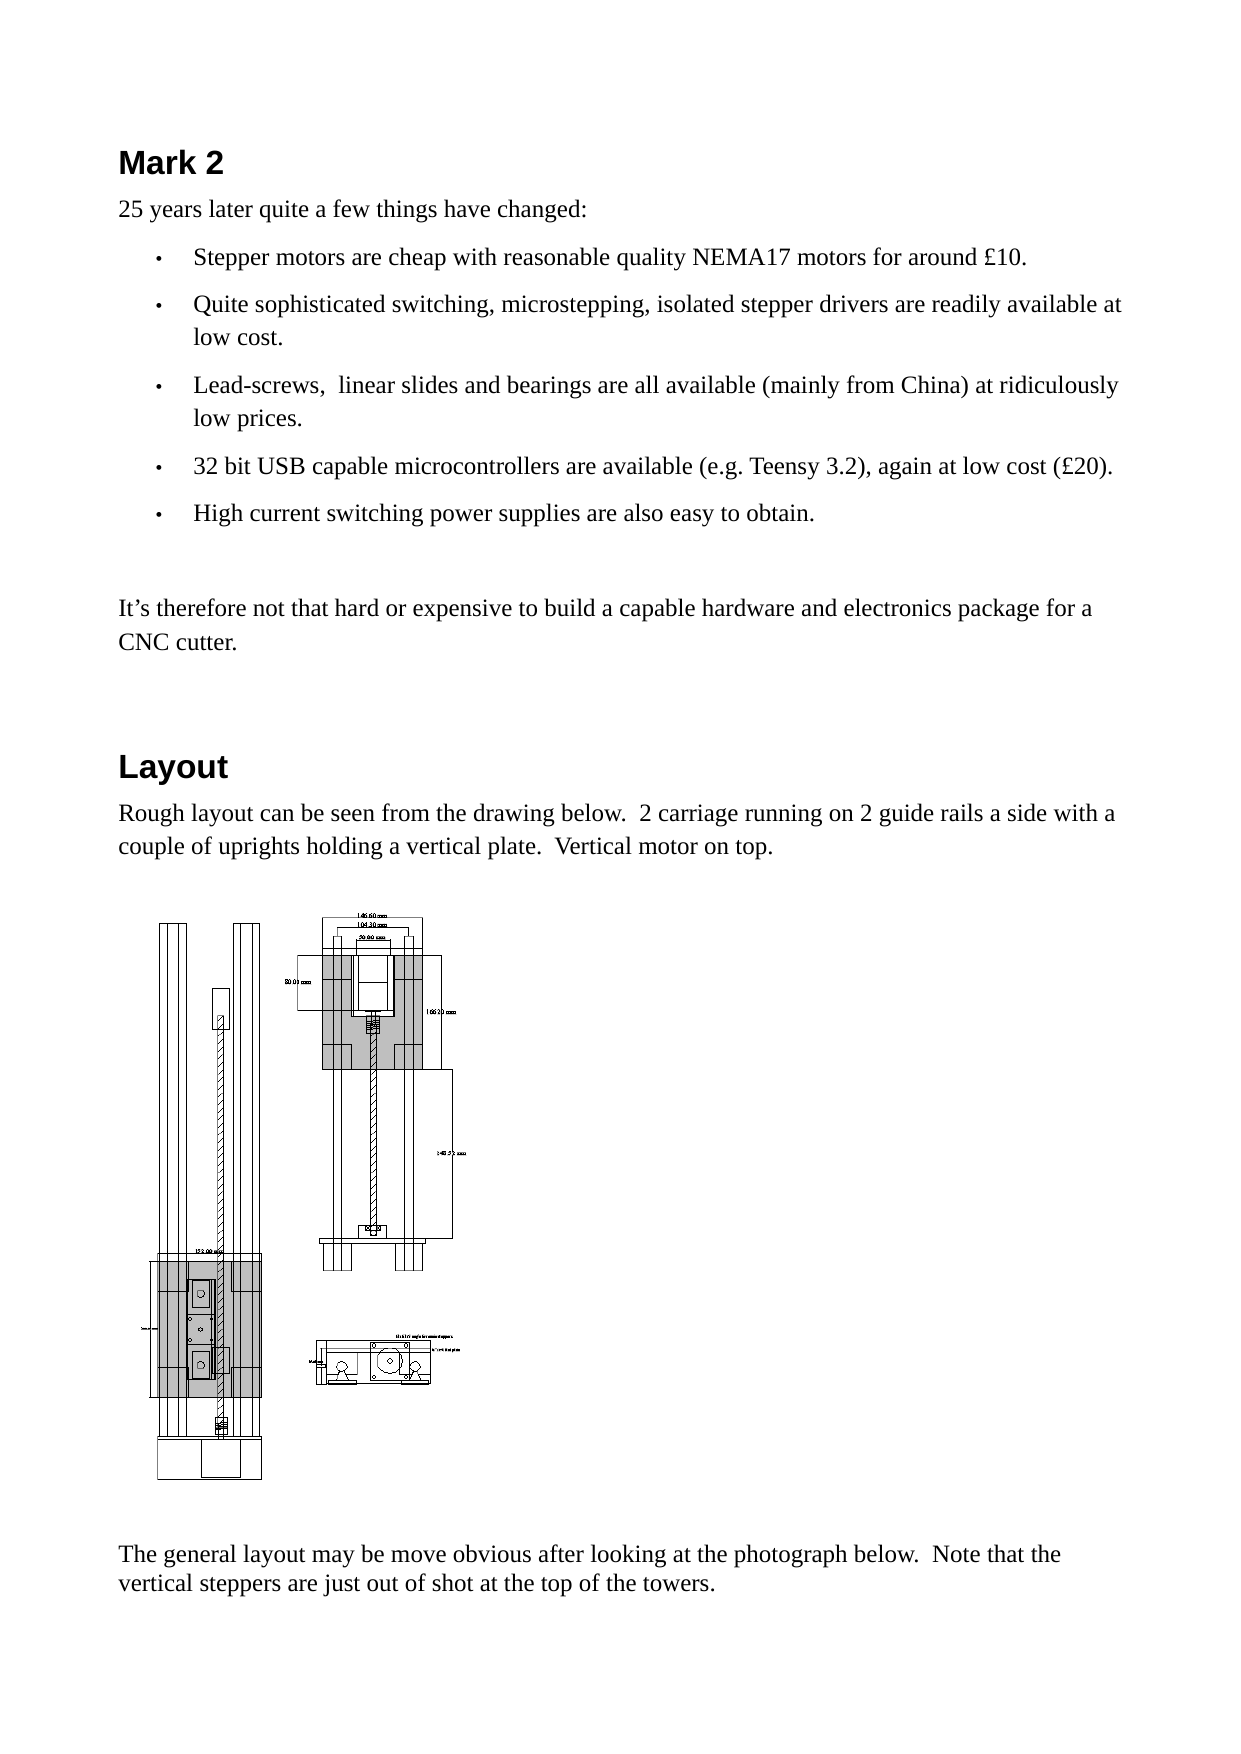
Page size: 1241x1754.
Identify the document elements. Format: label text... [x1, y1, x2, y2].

text The general layout may be move obvious after looking at the photograph below. Note that the vertical steppers are just out of shot at the top of the towers. [118, 1539, 1122, 1597]
list 32 bit USB capable microcontrollers are available (e.g. Teensy 3.2), again at low cost (£20). [156, 451, 1122, 479]
subtitle Mark 2 [118, 143, 1122, 182]
subtitle Layout [118, 747, 1122, 785]
picture [118, 878, 498, 1506]
list Quite sophisticated switching, microstepping, isolated stepper drivers are readily available at low cost. [156, 289, 1122, 351]
list Lead-screws, linear slides and bearings are all available (mainly from China) at ridiculously low prices. [156, 370, 1122, 432]
list High current switching power supplies are also easy to obtain. [156, 498, 1122, 527]
text It’s therefore not that hard or expensive to build a capable hardware and electronics package for a CNC cutter. [118, 593, 1122, 655]
text 25 years later quite a few things have changed: [118, 194, 1122, 223]
text Rough layout can be seen from the drawing below. 2 carriage running on 2 guide rails a side with a couple of uprights holding a vertical plate. Vertical motor on top. [118, 798, 1122, 860]
list Stepper motors are cheap with reasonable quality NEMA17 motors for around £10. [156, 242, 1122, 271]
